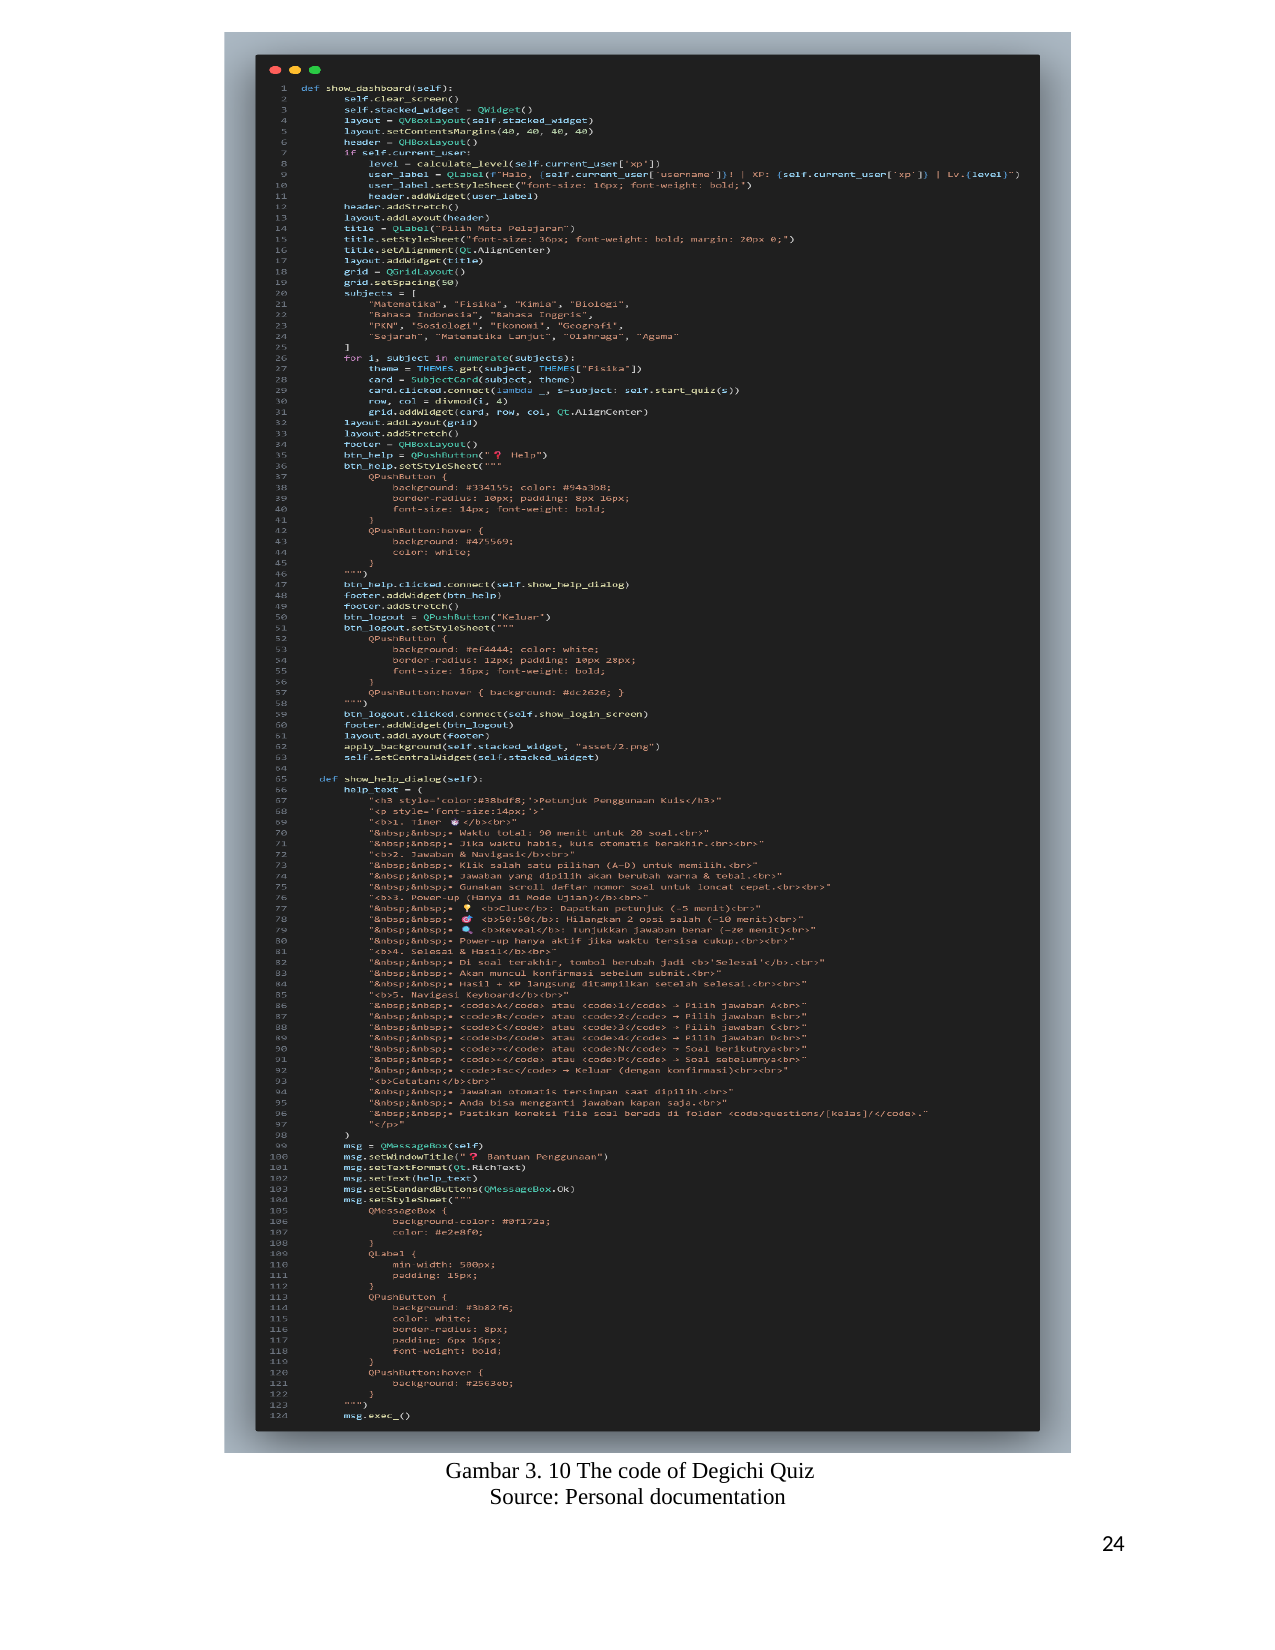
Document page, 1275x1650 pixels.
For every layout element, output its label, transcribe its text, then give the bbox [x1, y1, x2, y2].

text Gambar 3. 10 The code of Degichi Quiz Source: Personal documentation [445, 1457, 922, 1509]
picture [224, 32, 1071, 1453]
